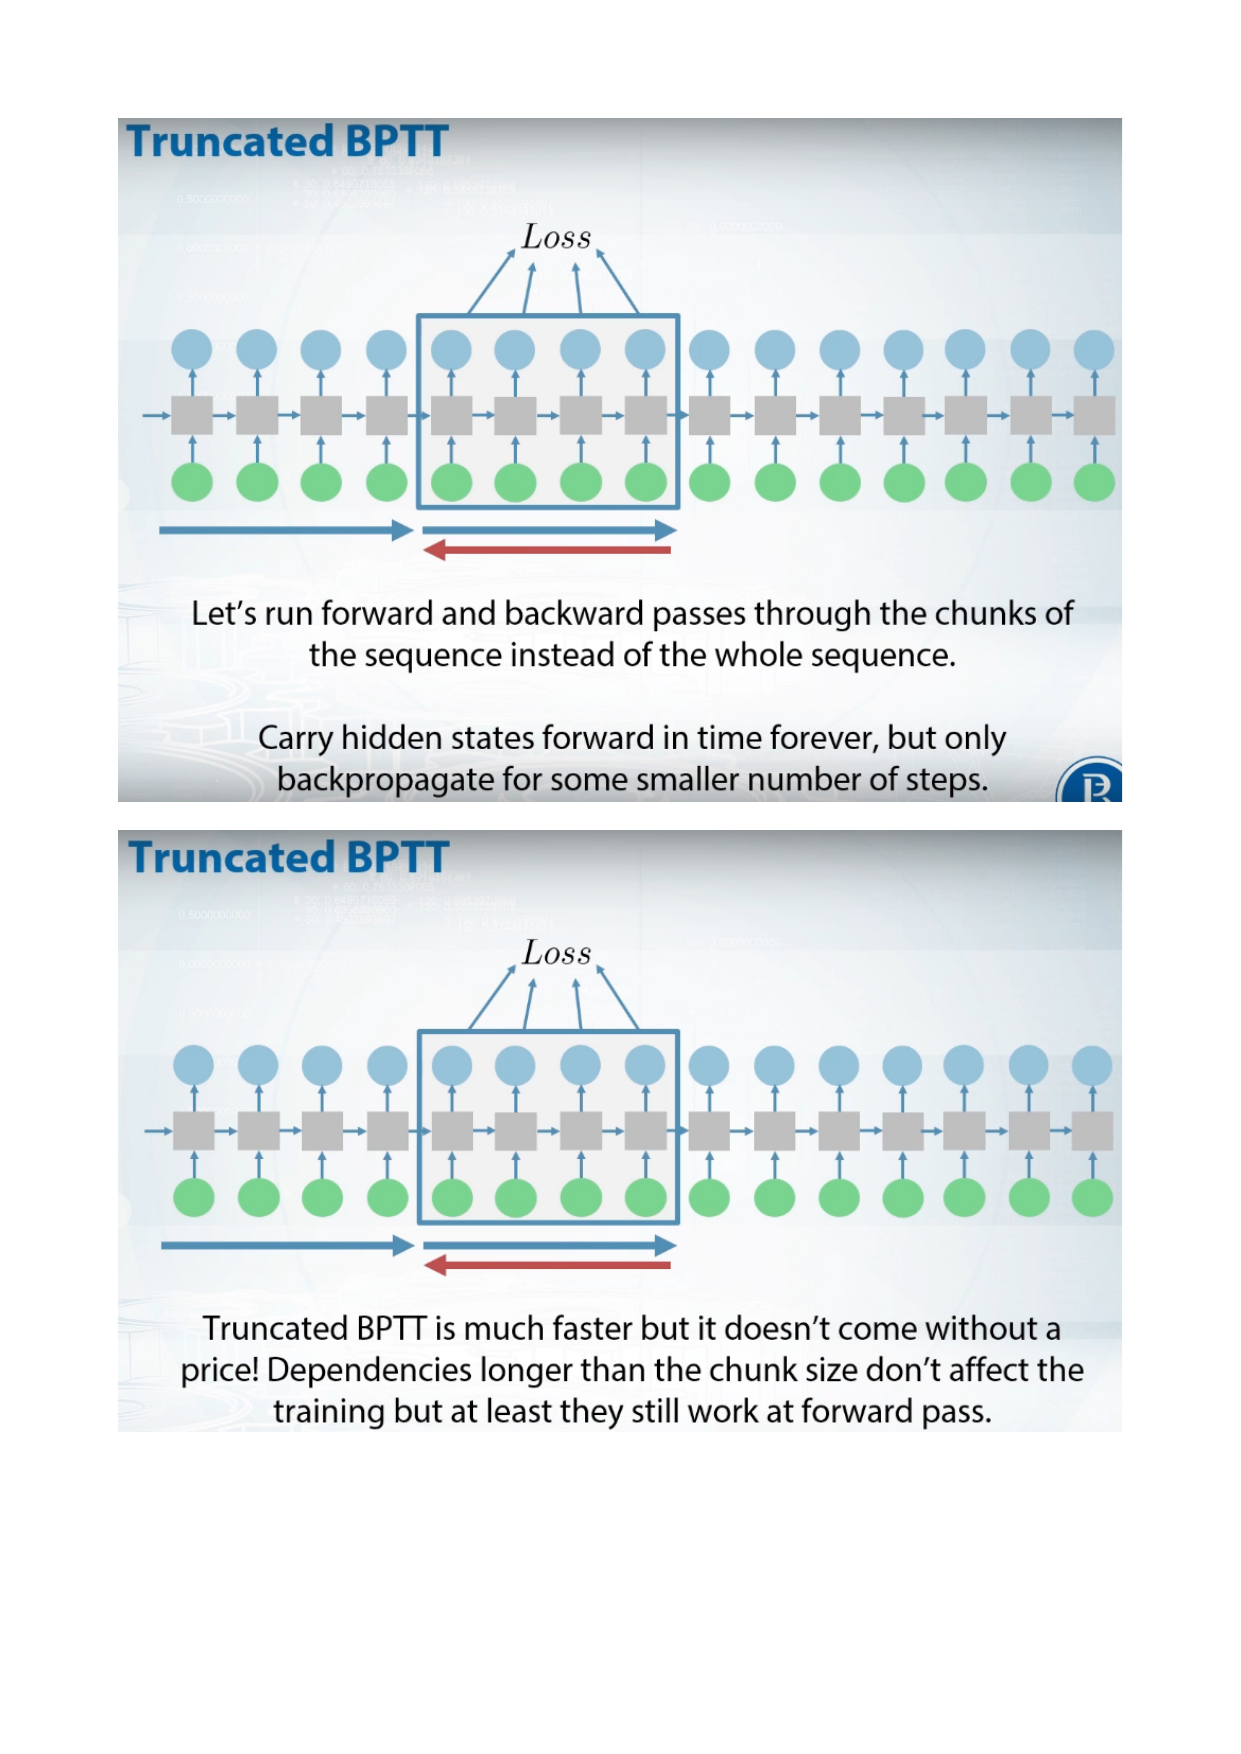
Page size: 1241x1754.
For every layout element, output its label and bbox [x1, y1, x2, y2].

picture [118, 830, 1123, 1432]
picture [118, 118, 1123, 802]
